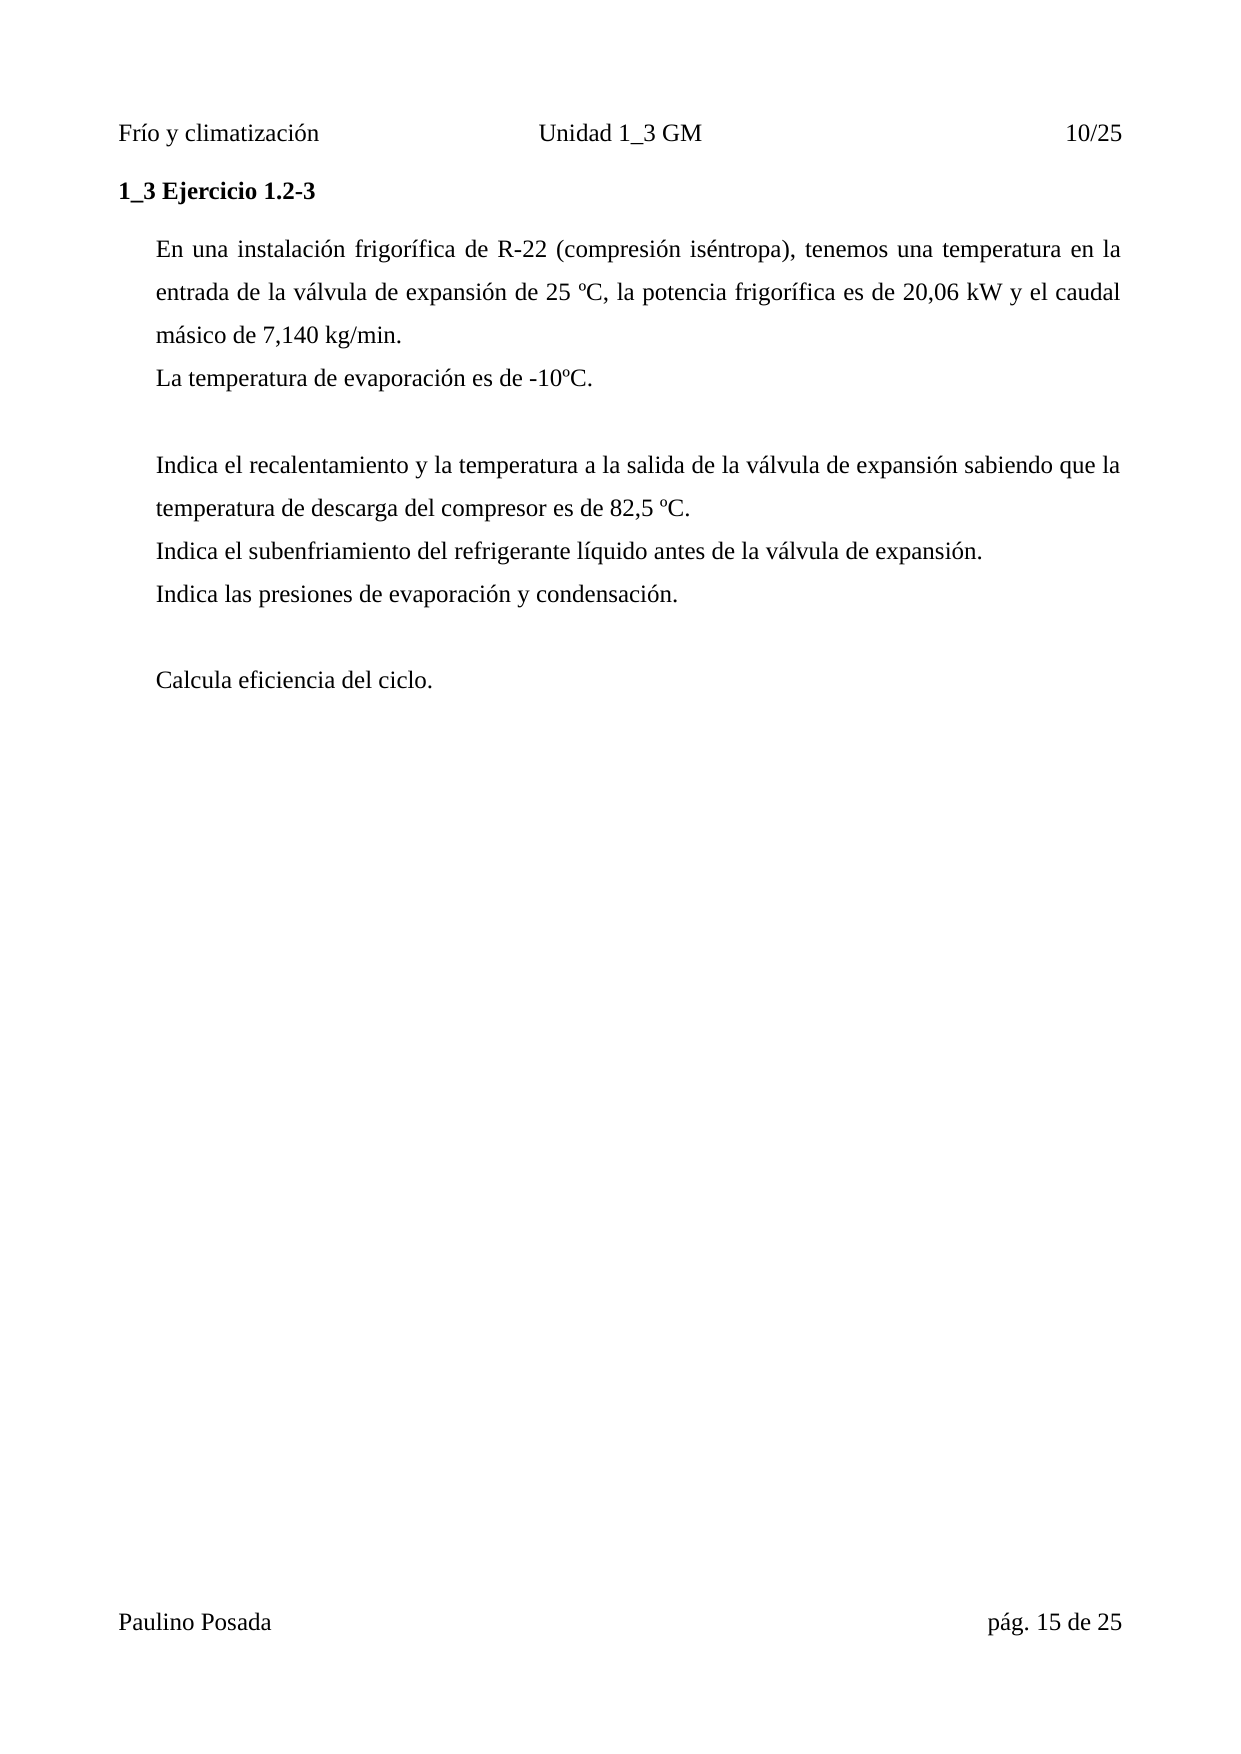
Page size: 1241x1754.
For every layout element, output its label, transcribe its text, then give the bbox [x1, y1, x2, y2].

text 1_3 Ejercicio 1.2-3 [118, 176, 1122, 205]
text La temperatura de evaporación es de -10ºC. [156, 363, 1122, 392]
text Indica el subenfriamiento del refrigerante líquido antes de la válvula de expansión. [156, 536, 1122, 565]
text Indica las presiones de evaporación y condensación. [156, 579, 1122, 608]
text Calcula eficiencia del ciclo. [156, 665, 1122, 694]
text En una instalación frigorífica de R-22 (compresión iséntropa), tenemos una temperatura en la entrada de la válvula de expansión de 25 ºC, la potencia frigorífica es de 20,06 kW y el caudal másico de 7,140 kg/min. [156, 234, 1122, 349]
text Indica el recalentamiento y la temperatura a la salida de la válvula de expansión sabiendo que la temperatura de descarga del compresor es de 82,5 ºC. [156, 450, 1122, 522]
